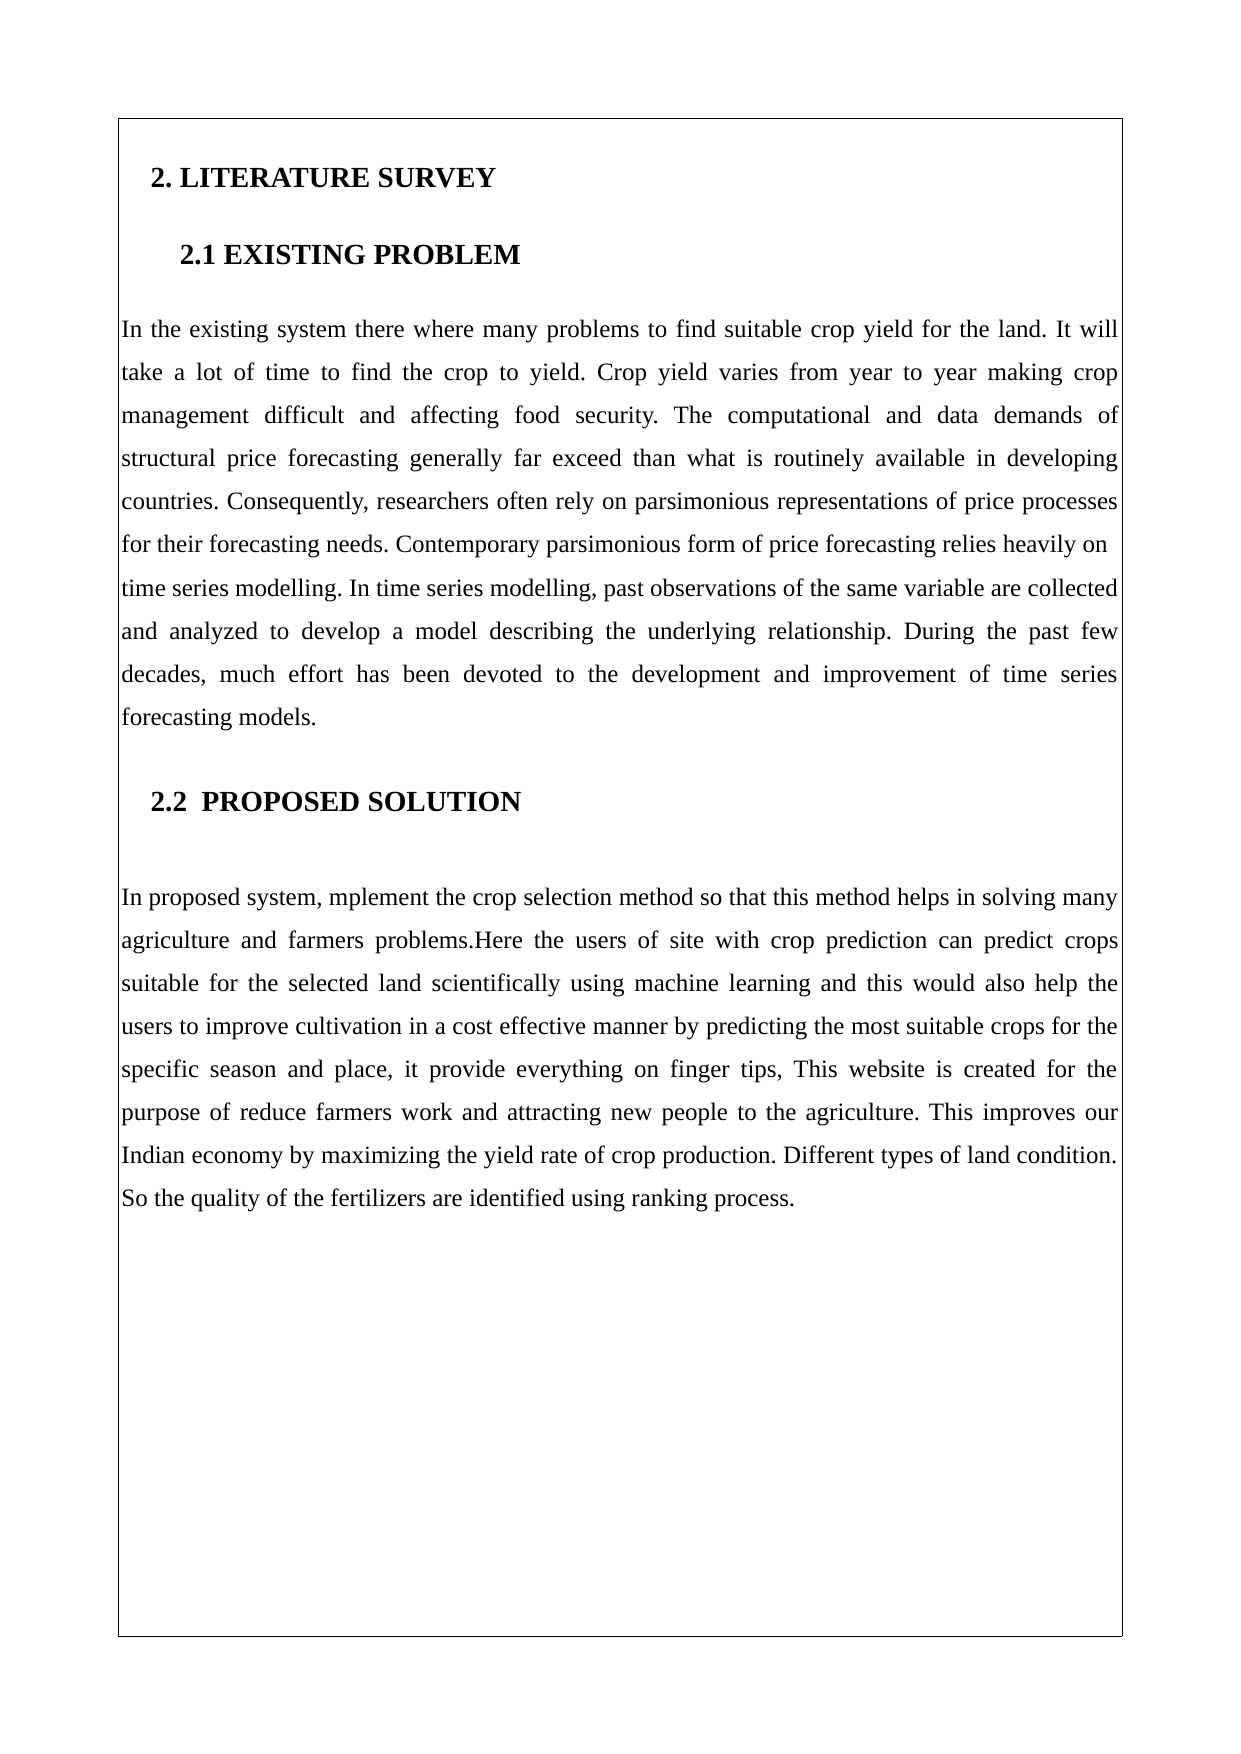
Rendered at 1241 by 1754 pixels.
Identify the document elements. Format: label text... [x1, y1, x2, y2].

subtitle In the existing system there where many problems to find suitable crop yield for the land. It will take a lot of time to find the crop to yield. Crop yield varies from year to year making crop management difficult and affecting food security. The computational and data demands of structural price forecasting generally far exceed than what is routinely available in developing countries. Consequently, researchers often rely on parsimonious representations of price processes for their forecasting needs. Contemporary parsimonious form of price forecasting relies heavily on [121, 314, 1119, 558]
subtitle In proposed system, mplement the crop selection method so that this method helps in solving many agriculture and farmers problems.Here the users of site with crop prediction can predict crops suitable for the selected land scientifically using machine learning and this would also help the users to improve cultivation in a cost effective manner by predicting the most suitable crops for the specific season and place, it provide everything on finger tips, This website is created for the purpose of reduce farmers work and attracting new people to the agriculture. This improves our Indian economy by maximizing the yield rate of crop production. Different types of land condition. So the quality of the fertilizers are identified using ranking process. [121, 882, 1119, 1212]
subtitle 2.1 EXISTING PROBLEM [121, 237, 1119, 270]
subtitle 2.2 PROPOSED SOLUTION [121, 784, 1119, 817]
subtitle time series modelling. In time series modelling, past observations of the same variable are collected and analyzed to develop a model describing the underlying relationship. During the past few decades, much effort has been devoted to the development and improvement of time series forecasting models. [121, 573, 1119, 731]
subtitle 2. LITERATURE SURVEY [121, 160, 1119, 193]
